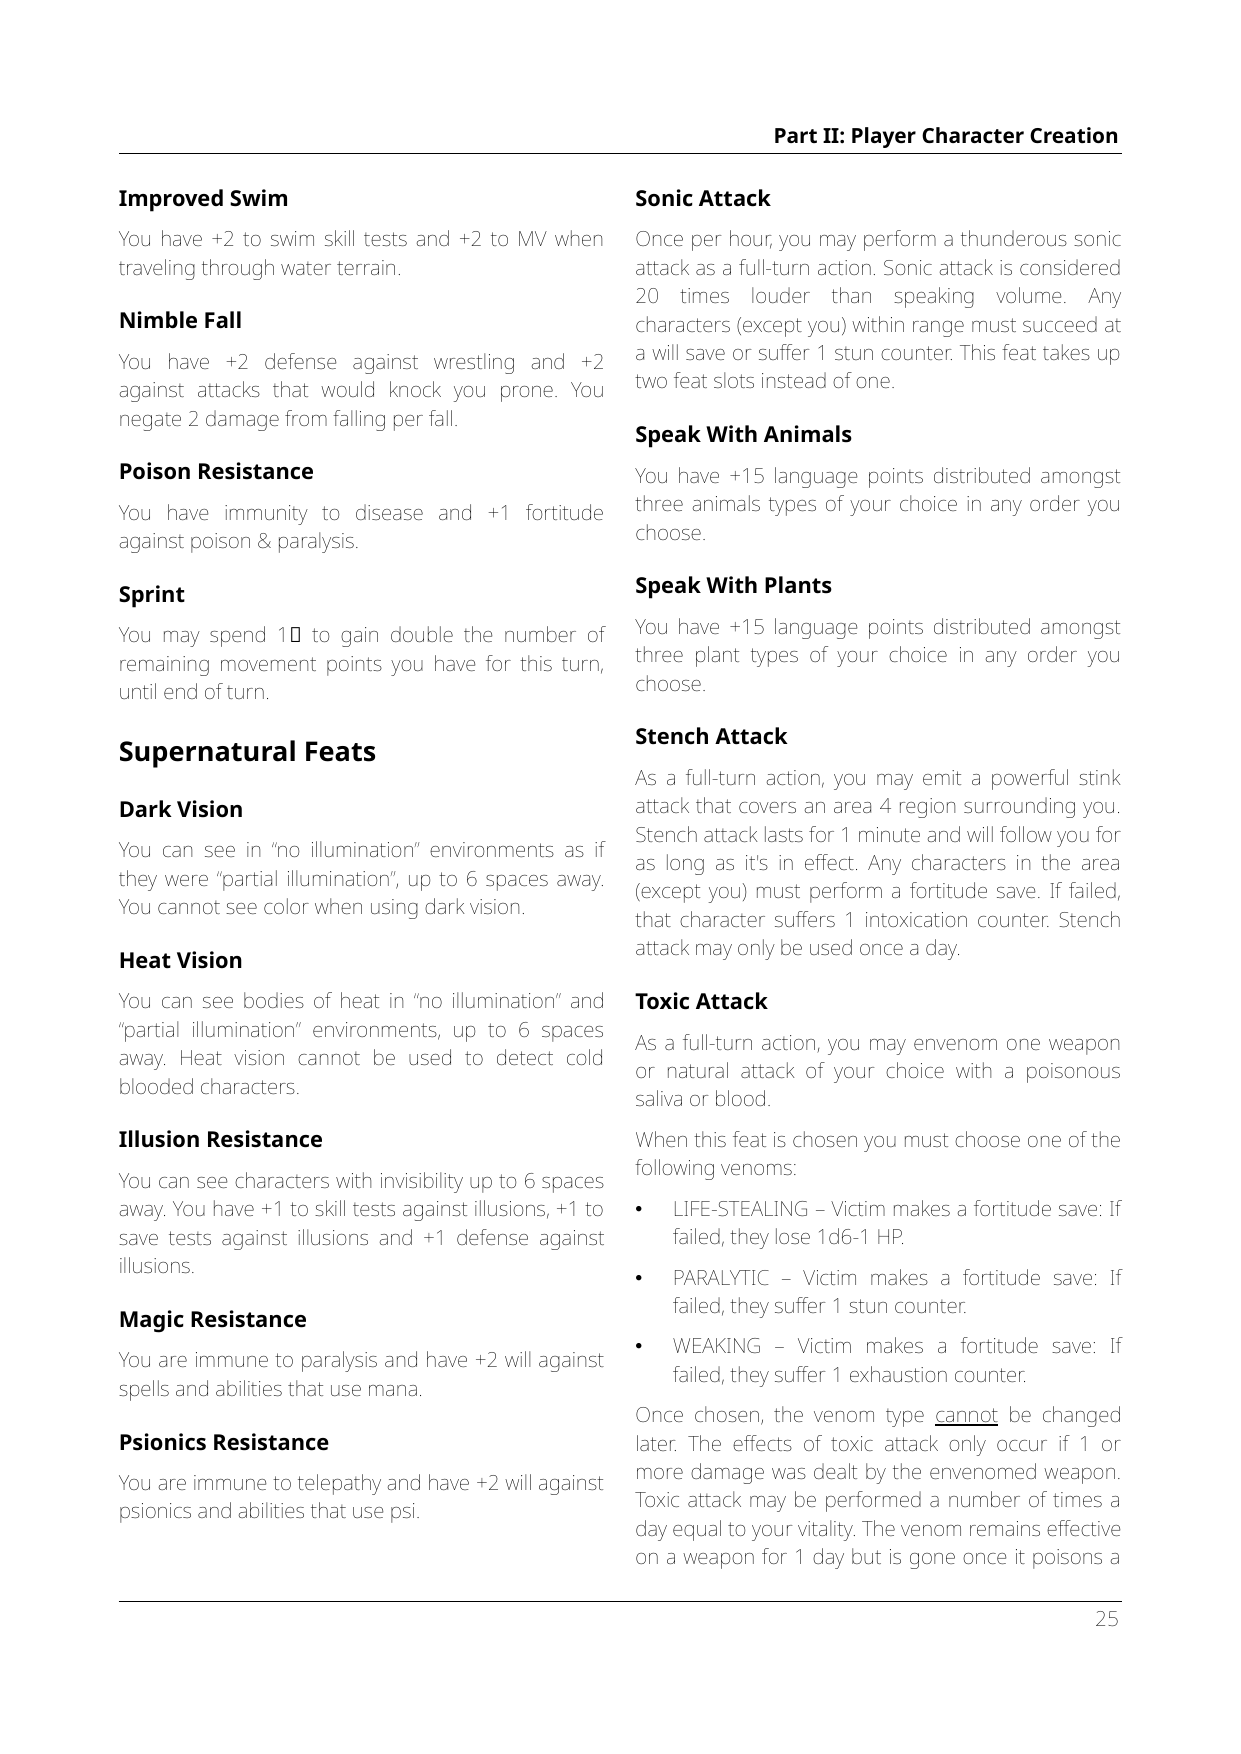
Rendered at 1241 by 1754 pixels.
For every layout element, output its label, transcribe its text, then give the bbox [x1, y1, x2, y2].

text You can see characters with invisibility up to 6 spaces away. You have +1 to skill tests against illusions, +1 to save tests against illusions and +1 defense against illusions. [118, 1166, 605, 1280]
text Speak With Animals [635, 419, 1122, 449]
text As a full-turn action, you may emit a powerful stink attack that covers an area 4 region surrounding you. Stench attack lasts for 1 minute and will follow you for as long as it's in effect. Any characters in the area (except you) must perform a fortitude save. If failed, that character suffers 1 intoxication counter. Stench attack may only be used once a day. [635, 763, 1122, 962]
text You can see in “no illumination” environments as if they were “partial illumination”, up to 6 spaces away. You cannot see color when using dark vision. [118, 836, 605, 921]
text Once chosen, the venom type cannot be changed later. The effects of toxic attack only occur if 1 or more damage was dealt by the envenomed weapon. Toxic attack may be performed a number of times a day equal to your vitality. The venom remains effective on a weapon for 1 day but is gone once it poisons a [635, 1400, 1122, 1571]
list LIFE-STEALING – Victim makes a fortitude save: If failed, they lose 1d6-1 HP. [635, 1194, 1122, 1251]
text Stench Attack [635, 721, 1122, 751]
text Sprint [118, 579, 605, 609]
text You have +2 to swim skill tests and +2 to MV when traveling through water terrain. [118, 224, 605, 281]
text You are immune to telepathy and have +2 will against psionics and abilities that use psi. [118, 1468, 605, 1525]
text You have +15 language points distributed amongst three animals types of your choice in any order you choose. [635, 461, 1122, 546]
text Dark Vision [118, 794, 605, 824]
text Toxic Attack [635, 986, 1122, 1016]
text You have +15 language points distributed amongst three plant types of your choice in any order you choose. [635, 612, 1122, 697]
text You are immune to paralysis and have +2 will against spells and abilities that use mana. [118, 1346, 605, 1402]
text Improved Swim [118, 183, 605, 212]
text When this feat is chosen you must choose one of the following venoms: [635, 1125, 1122, 1182]
list WEAKING – Victim makes a fortitude save: If failed, they suffer 1 exhaustion counter. [635, 1331, 1122, 1388]
text Poison Resistance [118, 456, 605, 486]
text Speak With Plants [635, 570, 1122, 600]
text Heat Vision [118, 945, 605, 975]
text Sonic Attack [635, 183, 1122, 212]
text You have immunity to disease and +1 fortitude against poison & paralysis. [118, 498, 605, 555]
subtitle Supernatural Feats [118, 732, 605, 769]
text You have +2 defense against wrestling and +2 against attacks that would knock you prone. You negate 2 damage from falling per fall. [118, 347, 605, 432]
list PARALYTIC – Victim makes a fortitude save: If failed, they suffer 1 stun counter. [635, 1263, 1122, 1319]
text Magic Resistance [118, 1304, 605, 1334]
text Once per hour, you may perform a thunderous sonic attack as a full-turn action. Sonic attack is considered 20 times louder than speaking volume. Any characters (except you) within range must succeed at a will save or suffer 1 stun counter. This feat takes up two feat slots instead of one. [635, 224, 1122, 395]
text You may spend 1 to gain double the number of remaining movement points you have for this turn, until end of turn. [118, 621, 605, 706]
text Psionics Resistance [118, 1426, 605, 1456]
text Nimble Fall [118, 305, 605, 335]
text Illusion Resistance [118, 1124, 605, 1154]
text As a full-turn action, you may envenom one weapon or natural attack of your choice with a poisonous saliva or blood. [635, 1028, 1122, 1113]
text You can see bodies of heat in “no illumination” and “partial illumination” environments, up to 6 spaces away. Heat vision cannot be used to detect cold blooded characters. [118, 987, 605, 1100]
